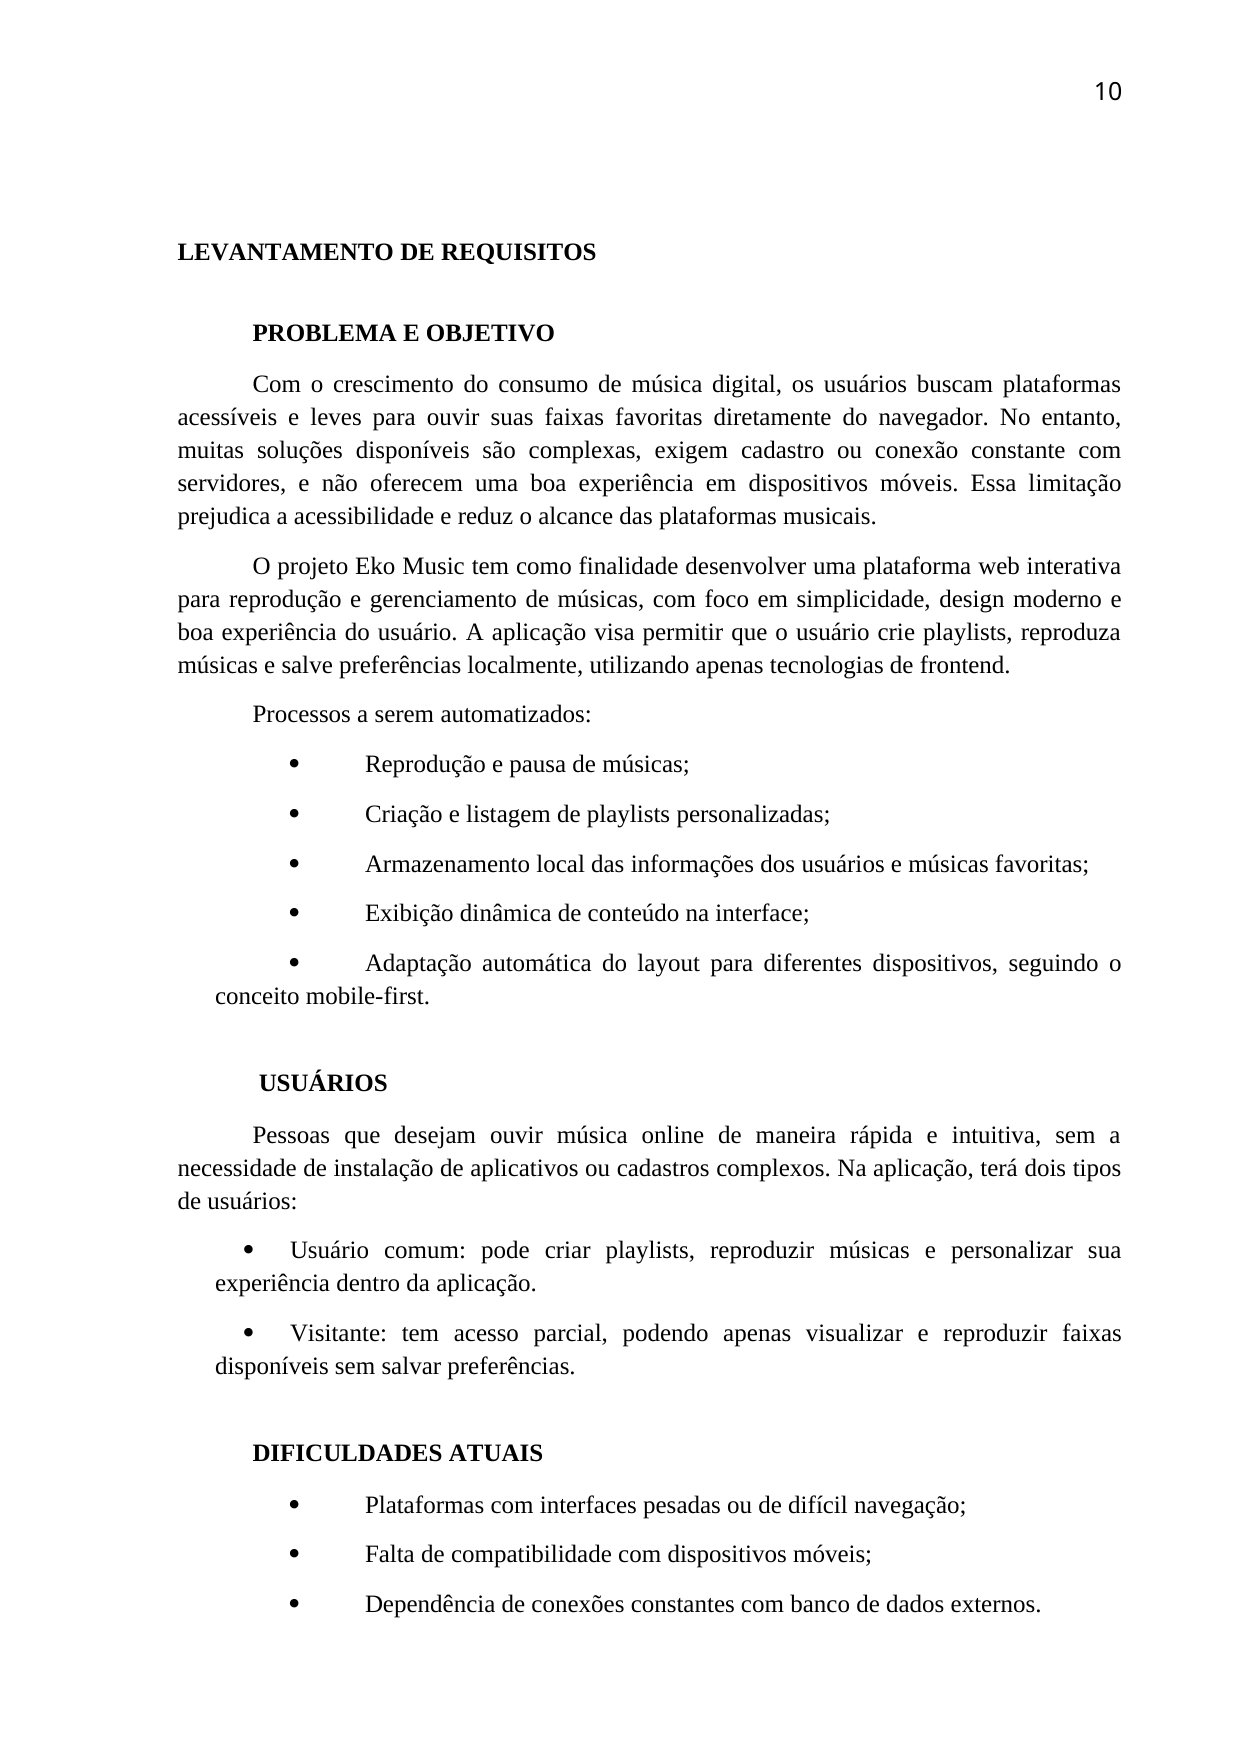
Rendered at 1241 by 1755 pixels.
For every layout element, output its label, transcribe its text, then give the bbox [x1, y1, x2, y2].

list Usuário comum: pode criar playlists, reproduzir músicas e personalizar sua experiência dentro da aplicação. [215, 1235, 1122, 1297]
list Criação e listagem de playlists personalizadas; [215, 799, 1122, 828]
subtitle USUÁRIOS [252, 1068, 1122, 1097]
list Visitante: tem acesso parcial, podendo apenas visualizar e reproduzir faixas disponíveis sem salvar preferências. [215, 1318, 1122, 1380]
list Exibição dinâmica de conteúdo na interface; [215, 898, 1122, 927]
list Adaptação automática do layout para diferentes dispositivos, seguindo o conceito mobile-first. [215, 948, 1122, 1010]
text O projeto Eko Music tem como finalidade desenvolver uma plataforma web interativa para reprodução e gerenciamento de músicas, com foco em simplicidade, design moderno e boa experiência do usuário. A aplicação visa permitir que o usuário crie playlists, reproduza músicas e salve preferências localmente, utilizando apenas tecnologias de frontend. [177, 551, 1122, 679]
subtitle PROBLEMA E OBJETIVO [252, 318, 1122, 346]
subtitle DIFICULDADES ATUAIS [252, 1438, 1122, 1467]
text Pessoas que desejam ouvir música online de maneira rápida e intuitiva, sem a necessidade de instalação de aplicativos ou cadastros complexos. Na aplicação, terá dois tipos de usuários: [177, 1120, 1122, 1214]
subtitle LEVANTAMENTO DE REQUISITOS [177, 237, 1122, 266]
text Processos a serem automatizados: [177, 699, 1122, 728]
list Reprodução e pausa de músicas; [215, 749, 1122, 778]
list Falta de compatibilidade com dispositivos móveis; [215, 1539, 1122, 1568]
list Armazenamento local das informações dos usuários e músicas favoritas; [215, 849, 1122, 877]
list Dependência de conexões constantes com banco de dados externos. [215, 1589, 1122, 1618]
text Com o crescimento do consumo de música digital, os usuários buscam plataformas acessíveis e leves para ouvir suas faixas favoritas diretamente do navegador. No entanto, muitas soluções disponíveis são complexas, exigem cadastro ou conexão constante com servidores, e não oferecem uma boa experiência em dispositivos móveis. Essa limitação prejudica a acessibilidade e reduz o alcance das plataformas musicais. [177, 369, 1122, 530]
list Plataformas com interfaces pesadas ou de difícil navegação; [215, 1490, 1122, 1518]
